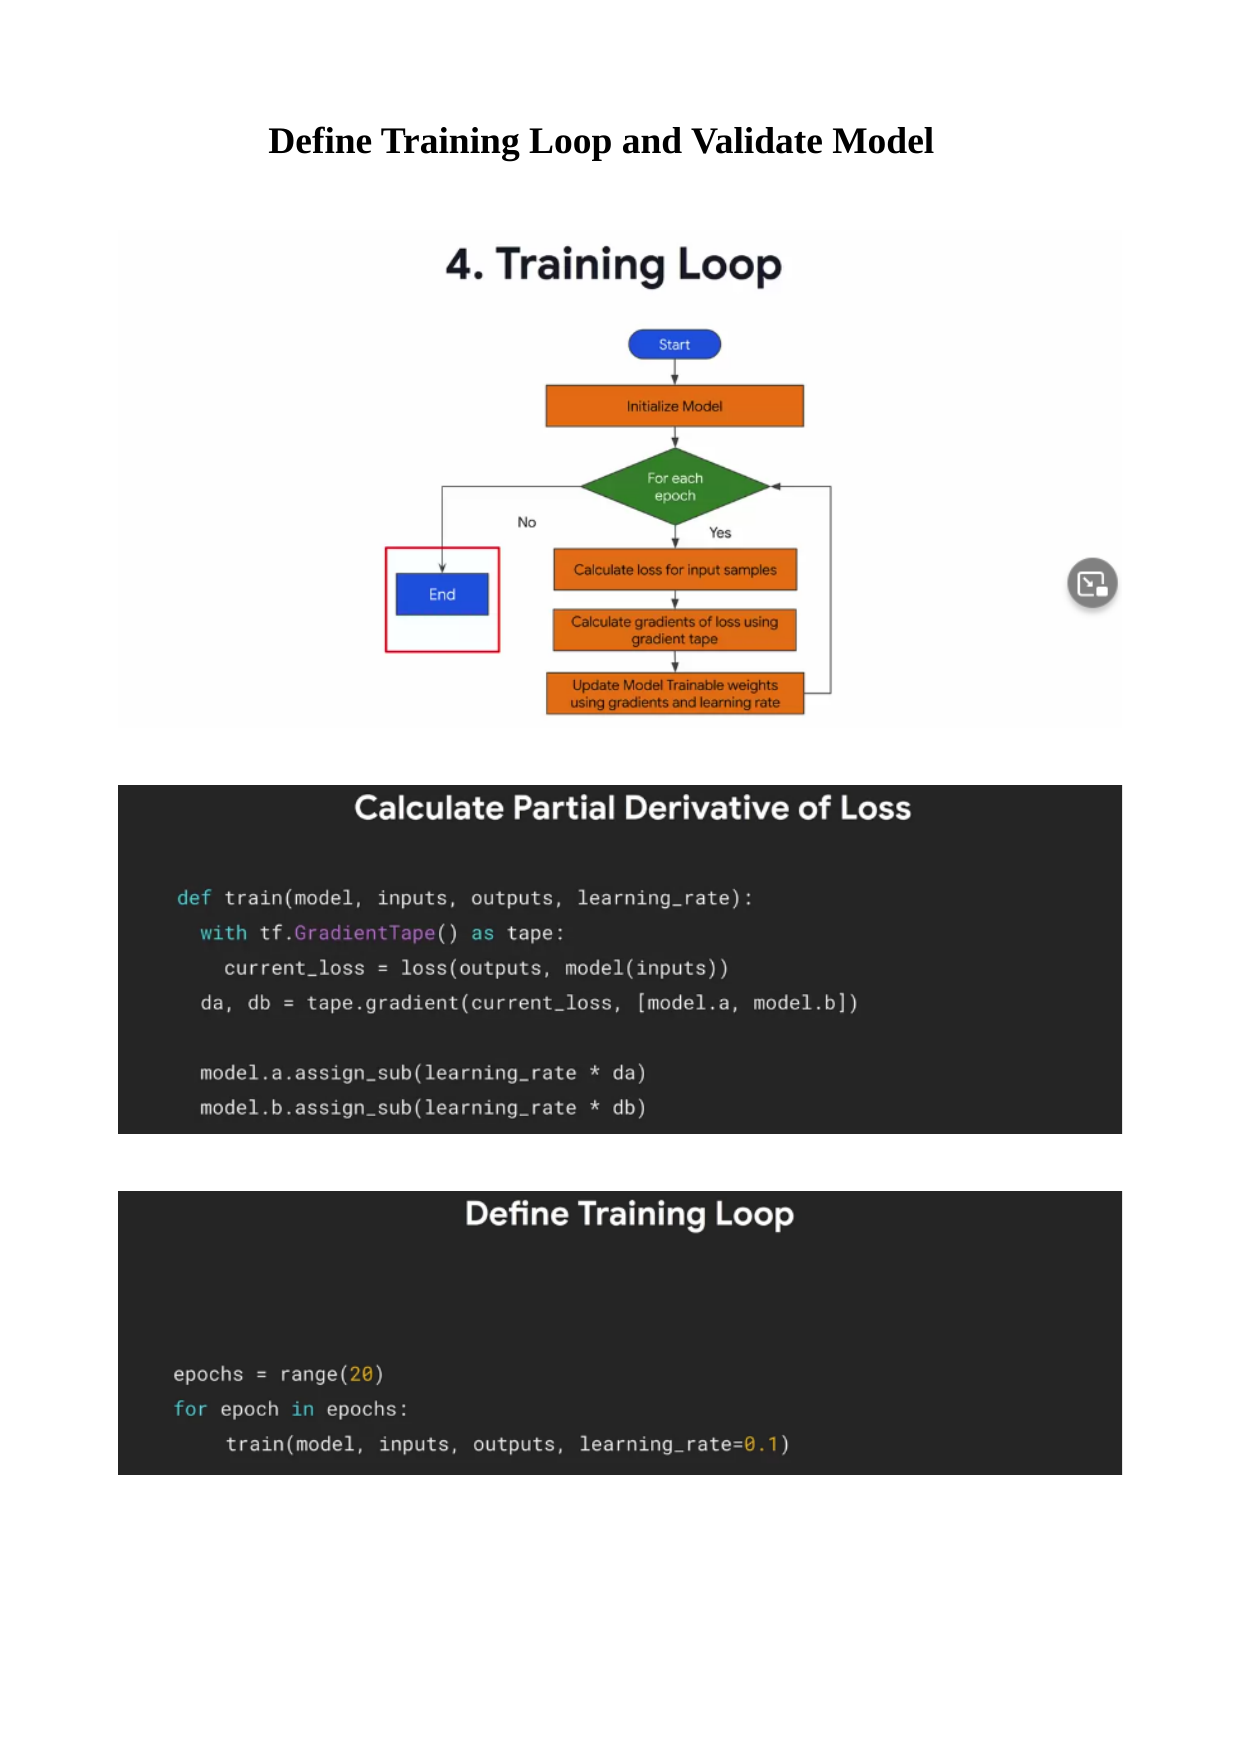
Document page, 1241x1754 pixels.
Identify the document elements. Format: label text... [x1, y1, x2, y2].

picture [118, 785, 1123, 1134]
picture [118, 230, 1123, 728]
picture [118, 1191, 1123, 1475]
subtitle Define Training Loop and Validate Model [118, 118, 1122, 161]
